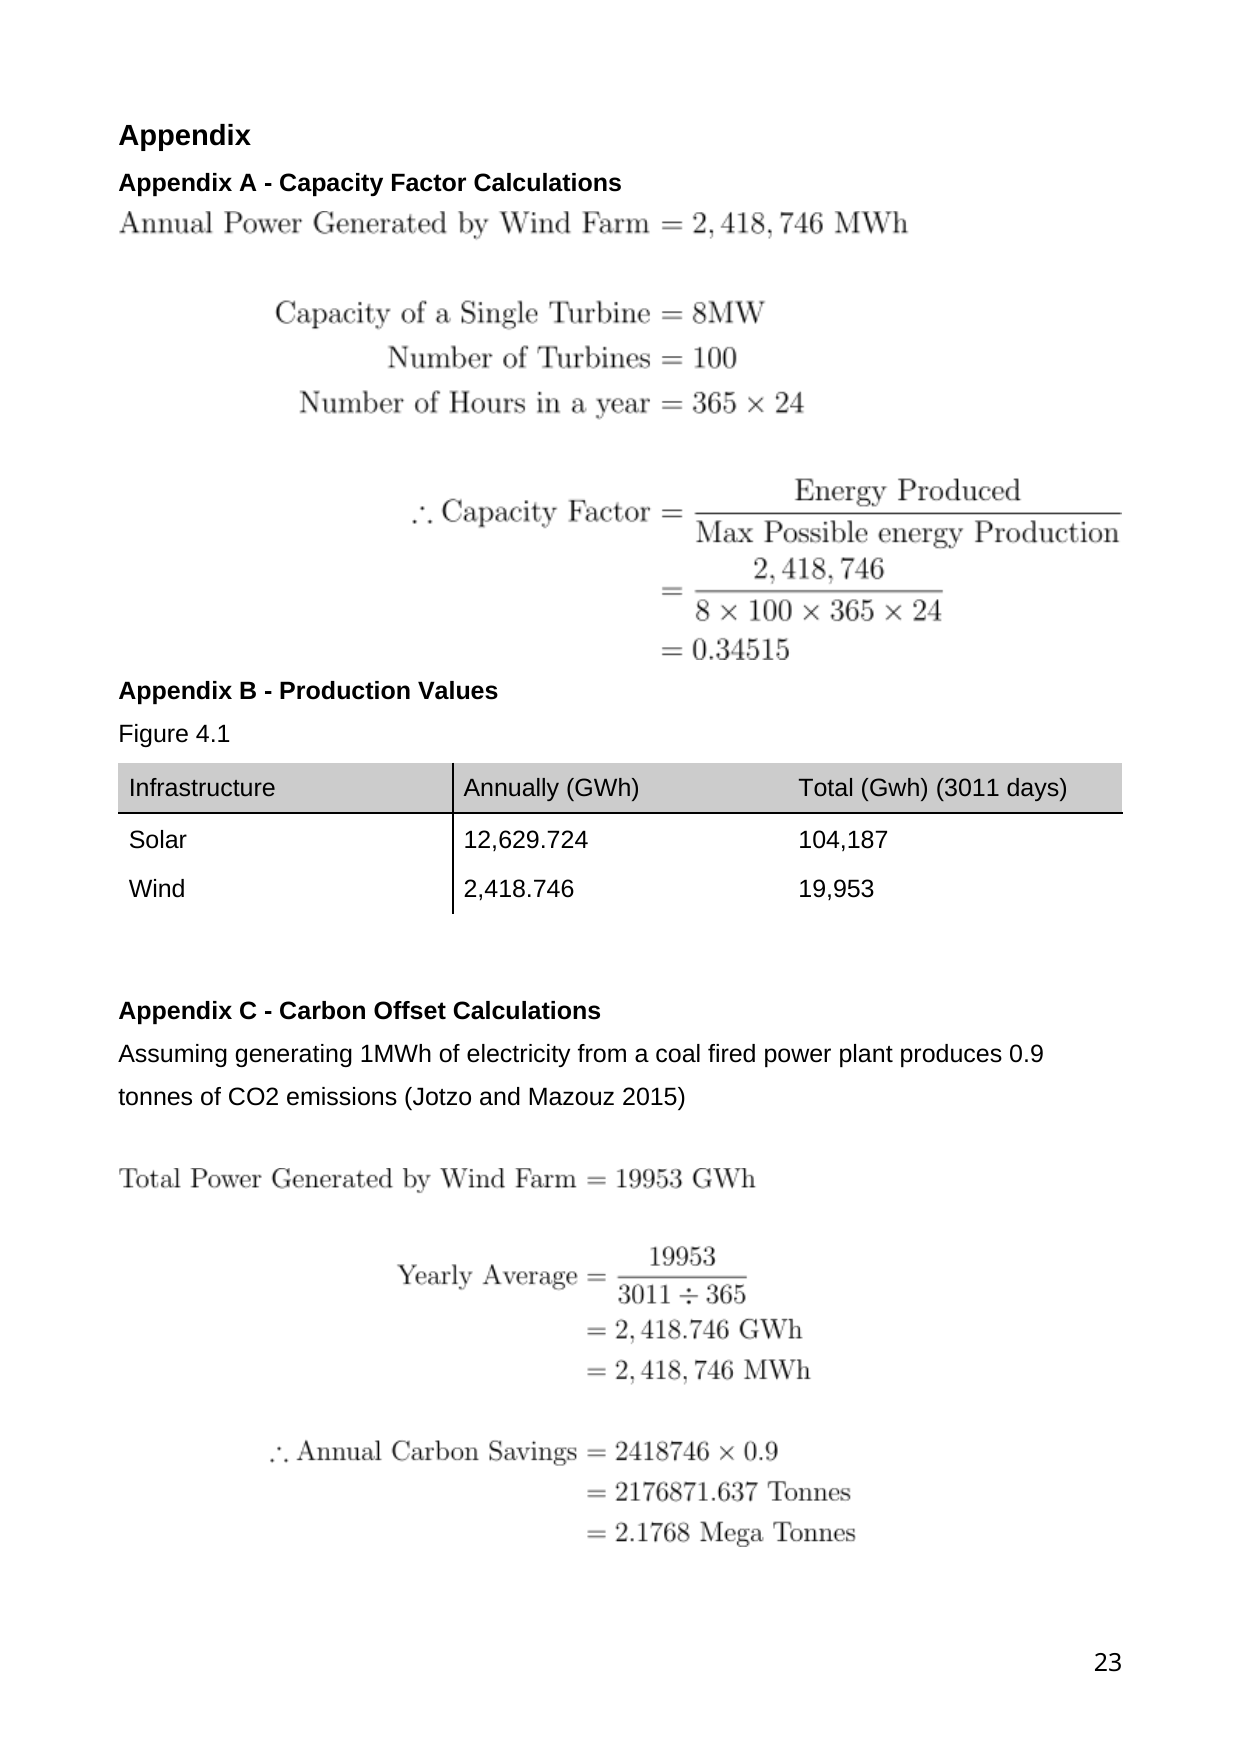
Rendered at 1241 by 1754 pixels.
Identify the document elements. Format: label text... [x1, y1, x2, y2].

text Figure 4.1 [118, 719, 1122, 748]
subtitle Appendix C - Carbon Offset Calculations [118, 996, 1122, 1024]
subtitle Appendix [118, 118, 1122, 152]
table_cell 19,953 [788, 864, 1122, 913]
table_header Total (Gwh) (3011 days) [788, 763, 1122, 812]
table_cell Wind [118, 864, 452, 913]
table_header Annually (GWh) [454, 763, 788, 812]
table_cell Solar [118, 814, 452, 864]
table_cell 2,418.746 [454, 864, 788, 913]
table_cell 104,187 [788, 814, 1122, 864]
table_cell 12,629.724 [454, 814, 788, 864]
text Assuming generating 1MWh of electricity from a coal fired power plant produces 0.9 tonnes of CO2 emissions (Jotzo and Mazouz 2015) [118, 1039, 1122, 1111]
picture [118, 211, 1122, 660]
subtitle Appendix B - Production Values [118, 676, 1122, 705]
table_header Infrastructure [118, 763, 452, 812]
picture [118, 1168, 856, 1547]
subtitle Appendix A - Capacity Factor Calculations [118, 168, 1122, 197]
